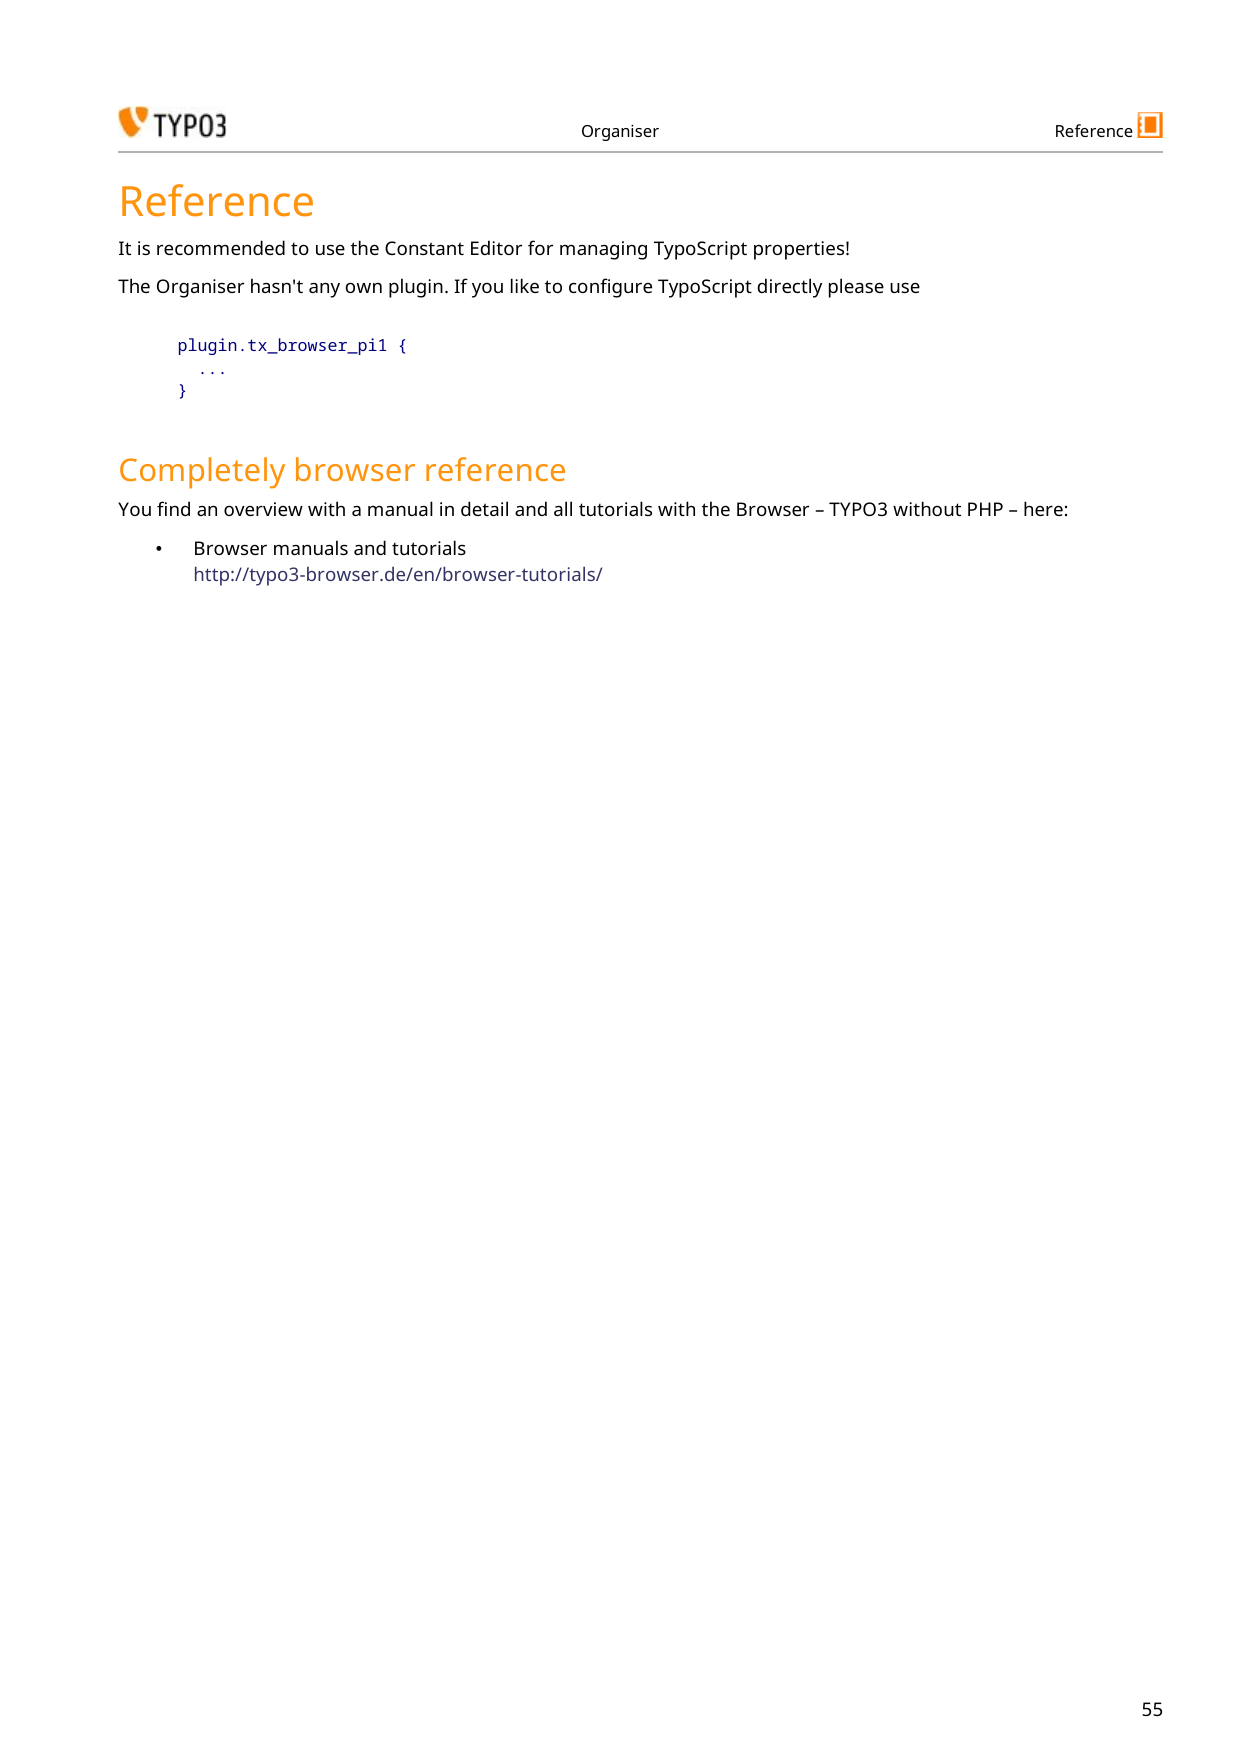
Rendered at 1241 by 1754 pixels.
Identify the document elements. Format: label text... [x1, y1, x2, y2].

subtitle Completely browser reference [118, 448, 1163, 490]
text It is recommended to use the Constant Editor for managing TypoScript properties! [118, 234, 1163, 261]
picture [118, 106, 227, 138]
text You find an overview with a manual in detail and all tutorials with the Browser – TYPO3 without PHP – here: [118, 496, 1163, 522]
text The Organiser hasn't any own plugin. If you like to configure TypoScript directly please use [118, 273, 1163, 299]
list Browser manuals and tutorials http://typo3-browser.de/en/browser-tutorials/ [156, 535, 1163, 587]
subtitle Reference [118, 172, 1163, 229]
text plugin.tx_browser_pi1 { [177, 334, 1163, 357]
text ... [177, 357, 1163, 379]
picture [1137, 112, 1163, 138]
text } [177, 379, 1163, 402]
